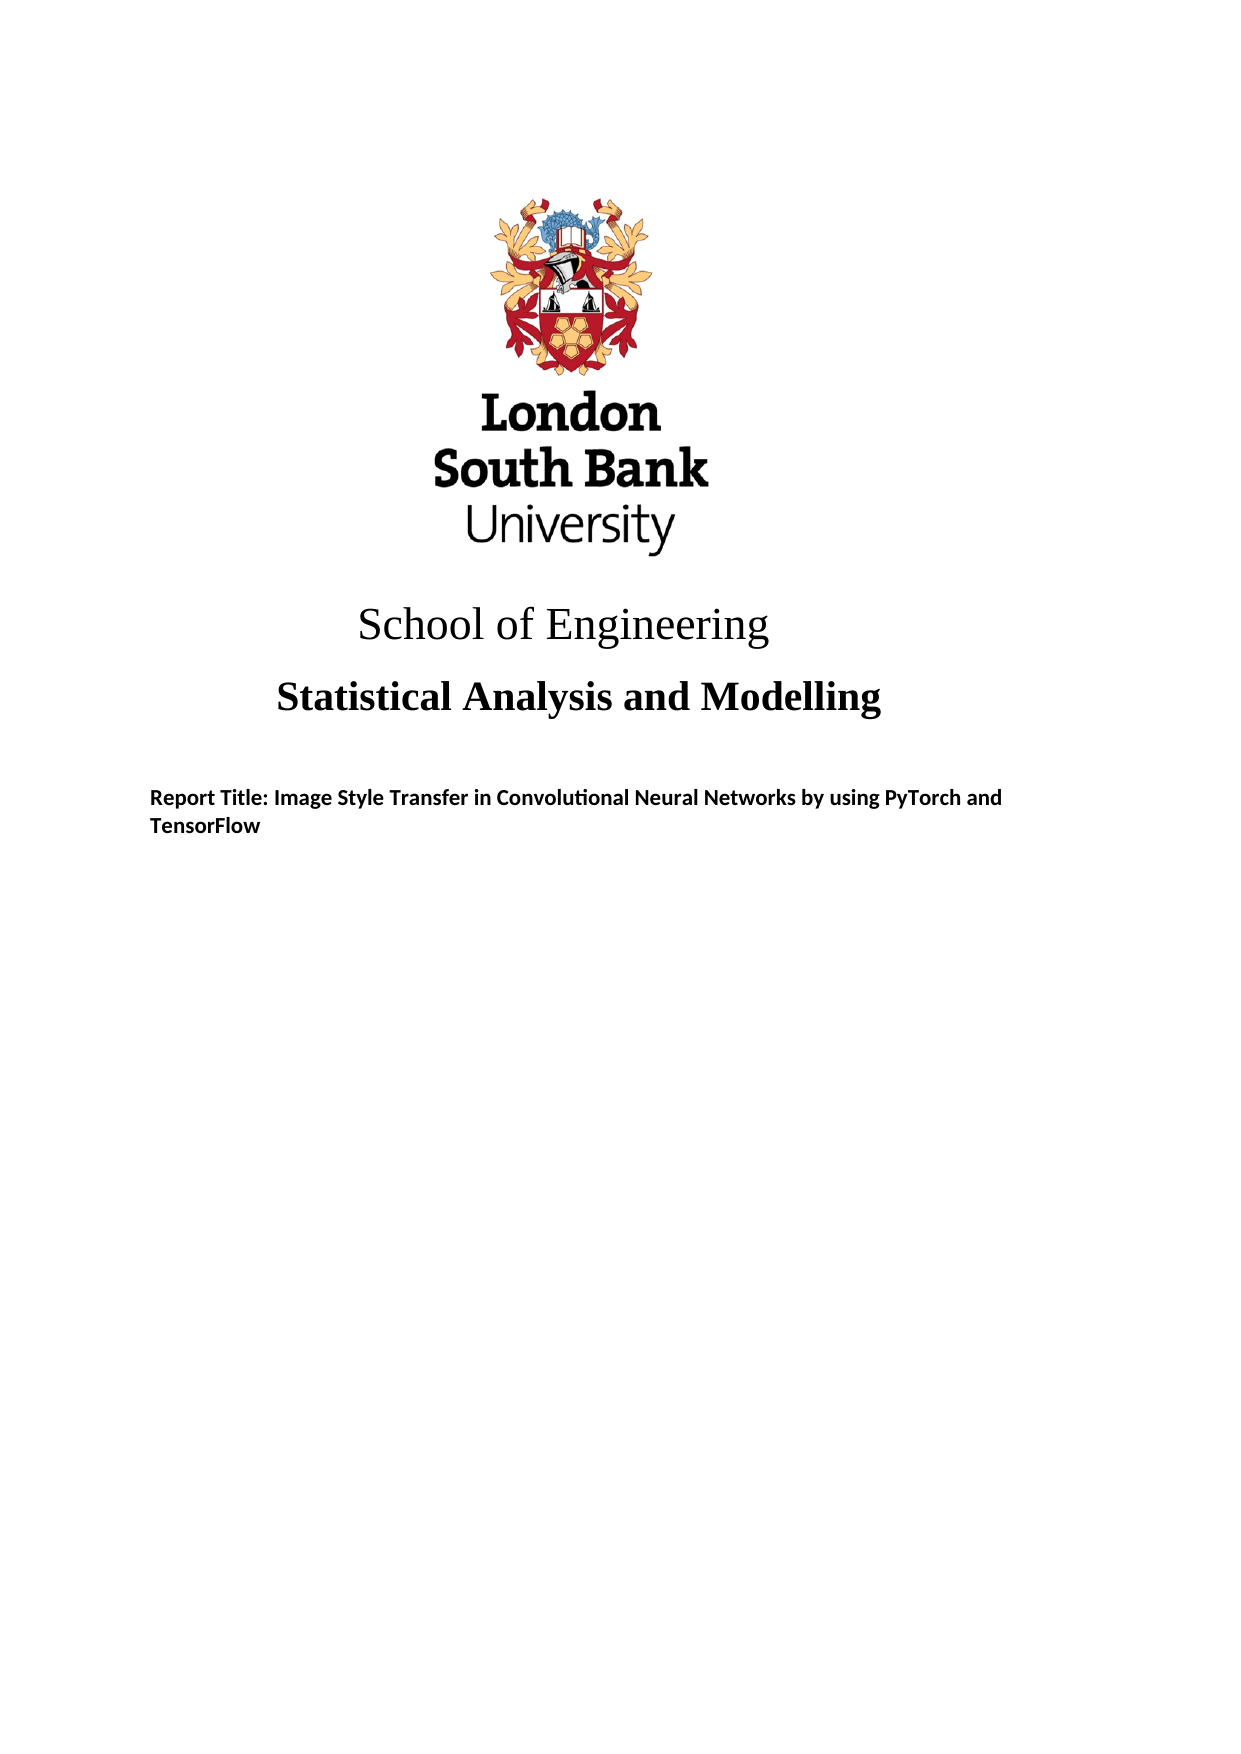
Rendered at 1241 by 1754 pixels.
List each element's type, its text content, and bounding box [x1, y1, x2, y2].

text School of Engineering [150, 597, 1090, 650]
text Statistical Analysis and Modelling [150, 667, 1090, 720]
text Report Title: Image Style Transfer in Convolutional Neural Networks by using PyTorch and TensorFlow [150, 783, 1090, 839]
